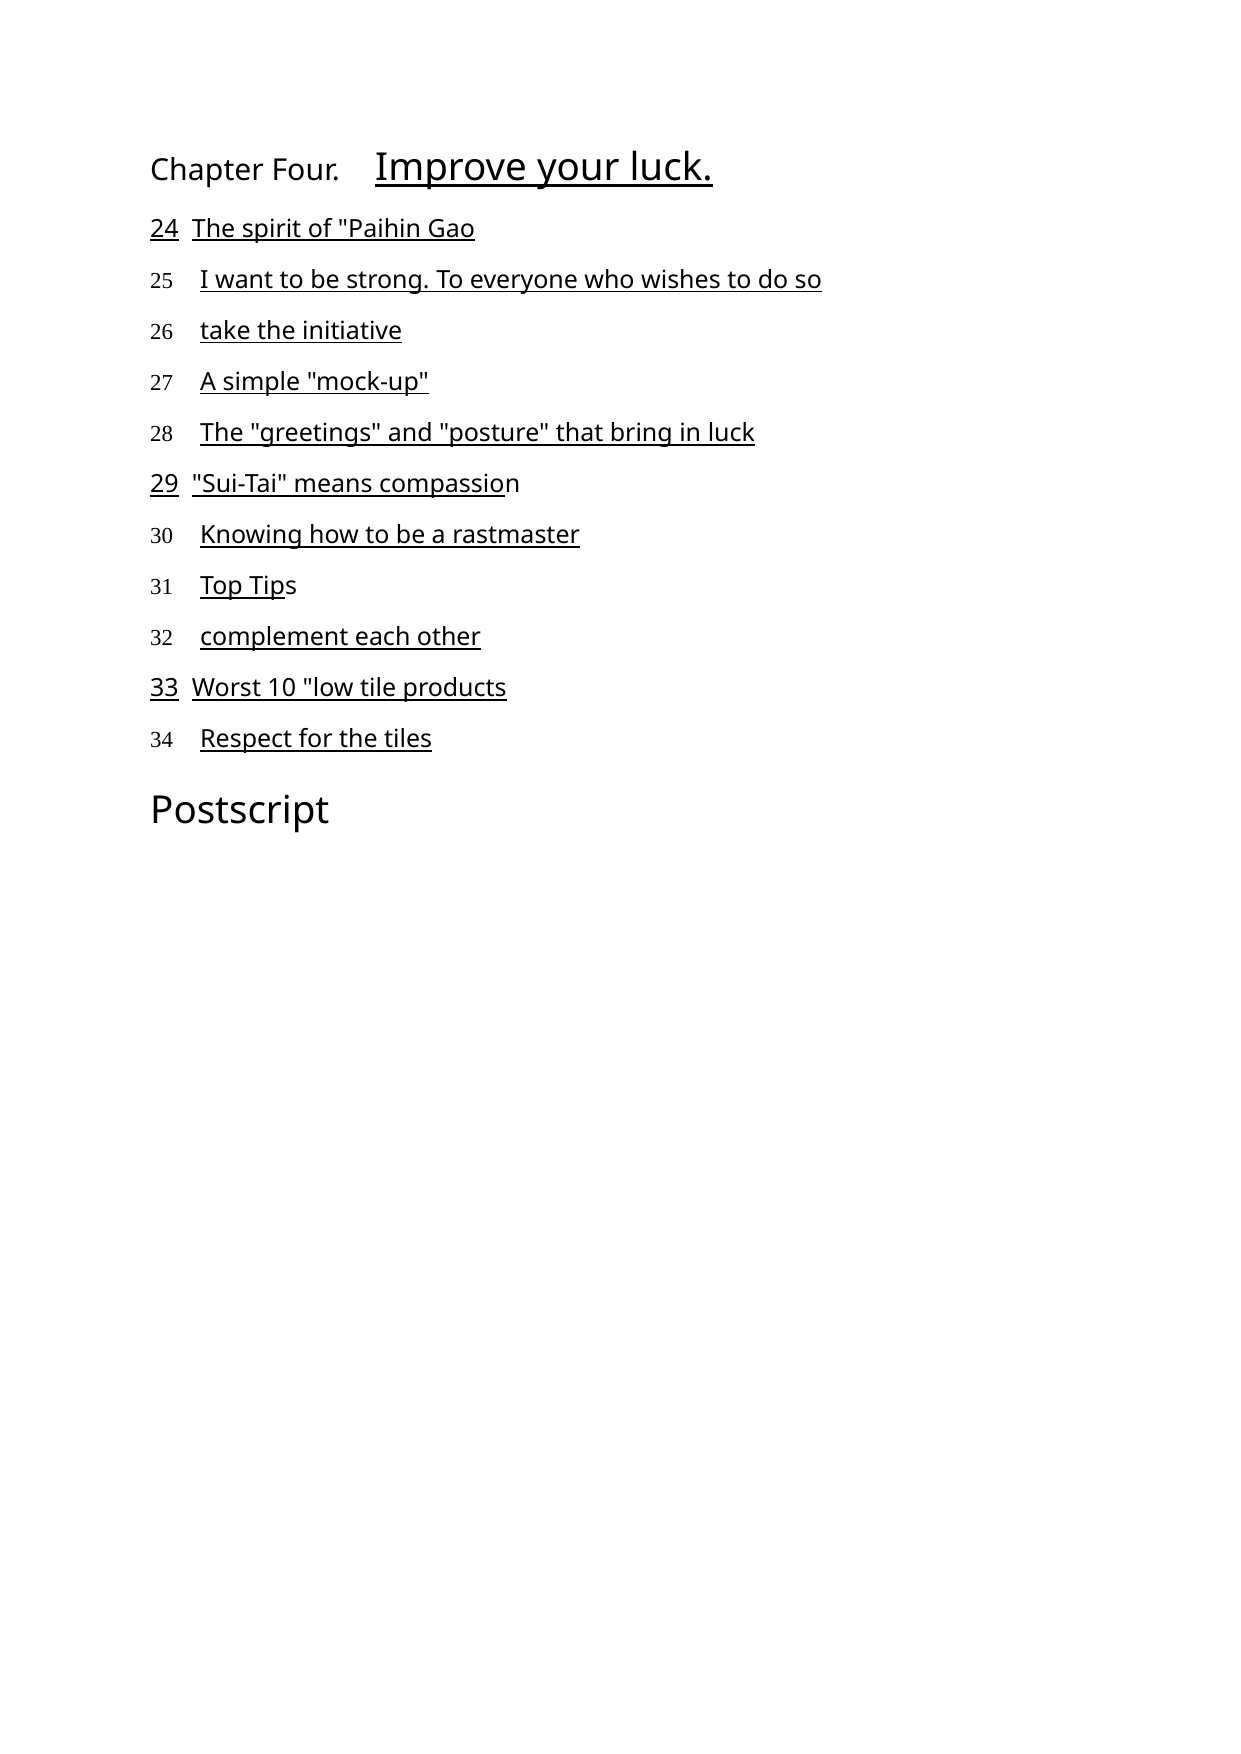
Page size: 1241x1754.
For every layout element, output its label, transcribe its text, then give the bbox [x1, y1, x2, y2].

list I want to be strong. To everyone who wishes to do so [150, 262, 1090, 296]
list A simple "mock-up" [150, 364, 1090, 398]
list The "greetings" and "posture" that bring in luck [150, 415, 1090, 449]
text 29 "Sui-Tai" means compassion [150, 466, 1090, 500]
list take the initiative [150, 313, 1090, 347]
text 24 The spirit of "Paihin Gao [150, 211, 1090, 245]
list complement each other [150, 619, 1090, 653]
text Chapter Four. Improve your luck. [150, 150, 1090, 189]
list Respect for the tiles [150, 721, 1090, 755]
text Postscript [150, 793, 1090, 832]
text 33 Worst 10 "low tile products [150, 670, 1090, 704]
list Knowing how to be a rastmaster [150, 517, 1090, 551]
list Top Tips [150, 568, 1090, 602]
